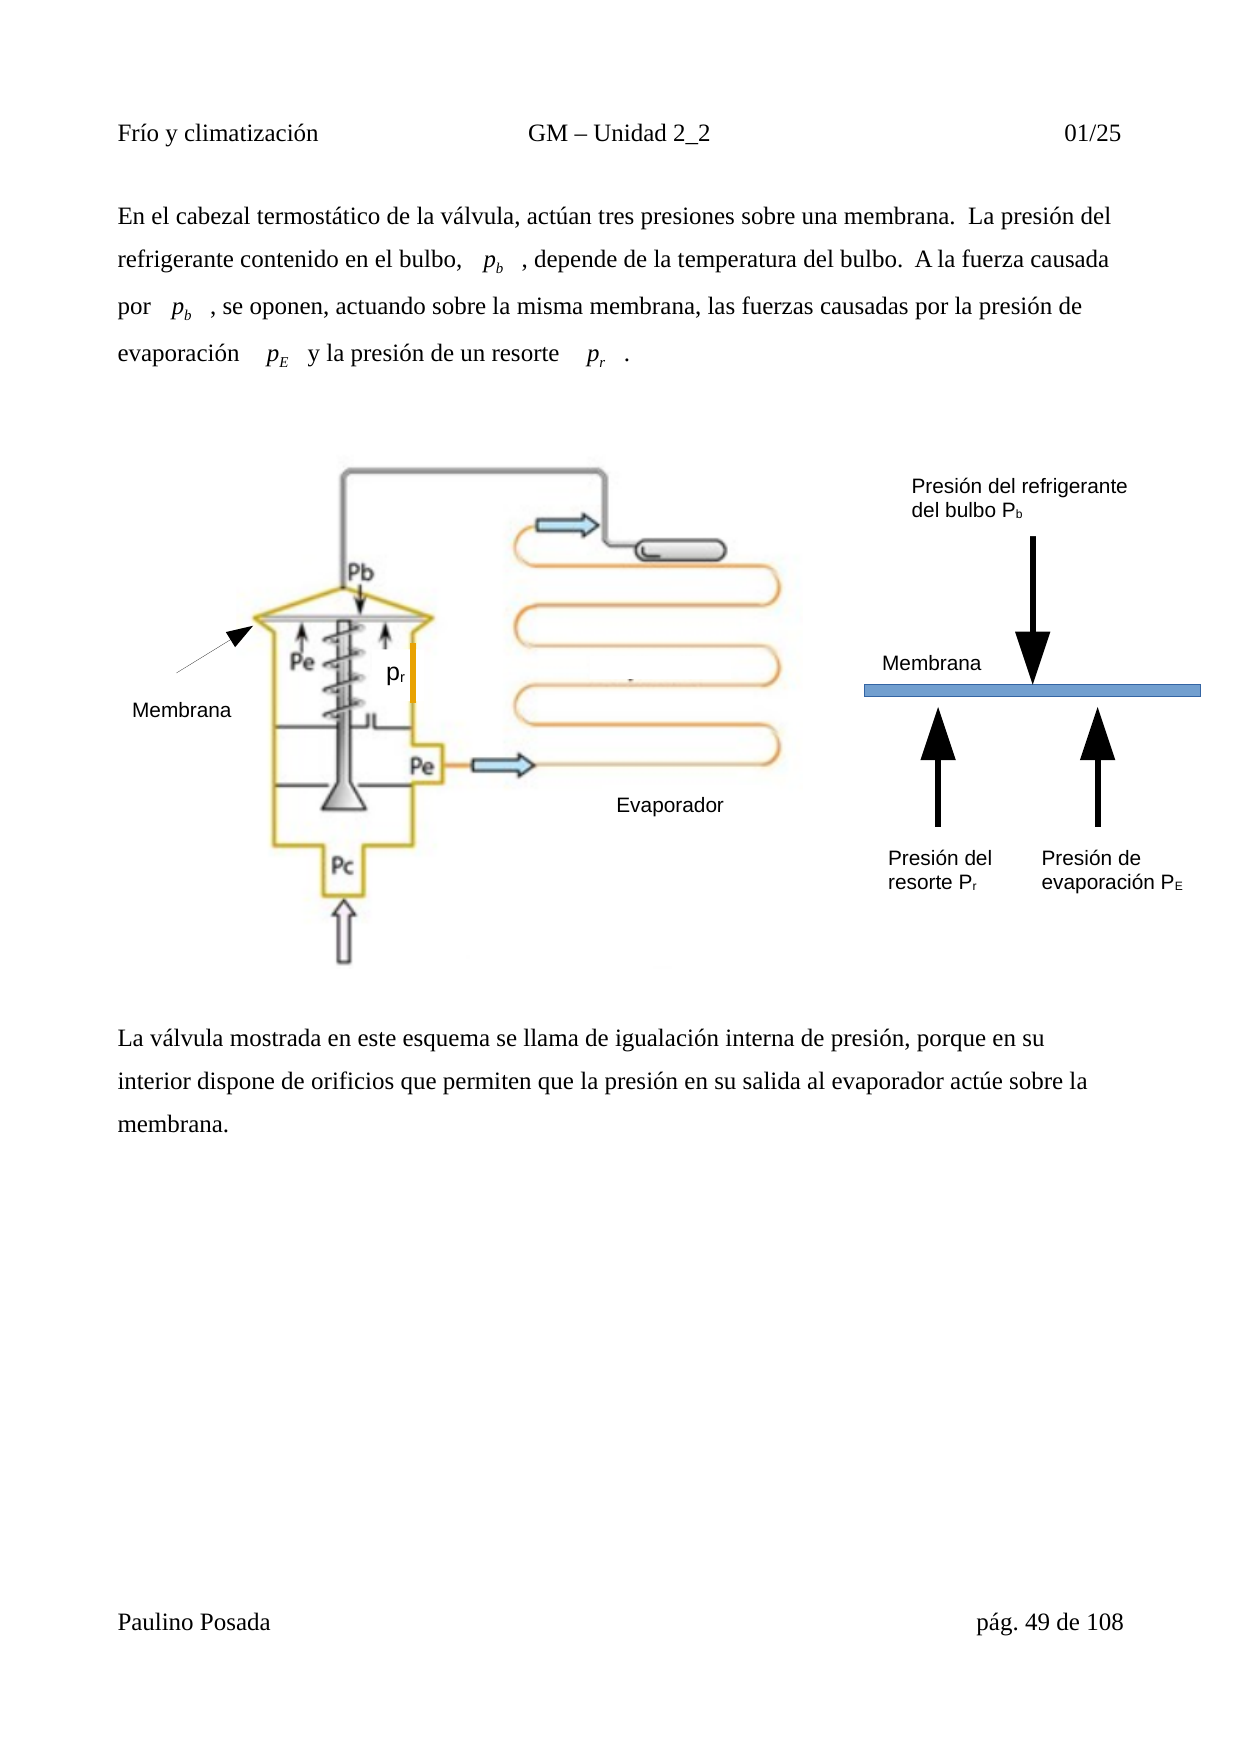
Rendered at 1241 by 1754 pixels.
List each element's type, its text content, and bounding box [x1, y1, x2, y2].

picture [210, 449, 803, 969]
text La válvula mostrada en este esquema se llama de igualación interna de presión, porque en su interior dispone de orificios que permiten que la presión en su salida al evaporador actúe sobre la membrana. [117, 1023, 1123, 1138]
text En el cabezal termostático de la válvula, actúan tres presiones sobre una membrana. La presión del refrigerante contenido en el bulbo,, depende de la temperatura del bulbo. A la fuerza causada por, se oponen, actuando sobre la misma membrana, las fuerzas causadas por la presión de evaporación y la presión de un resorte . [117, 201, 1123, 371]
